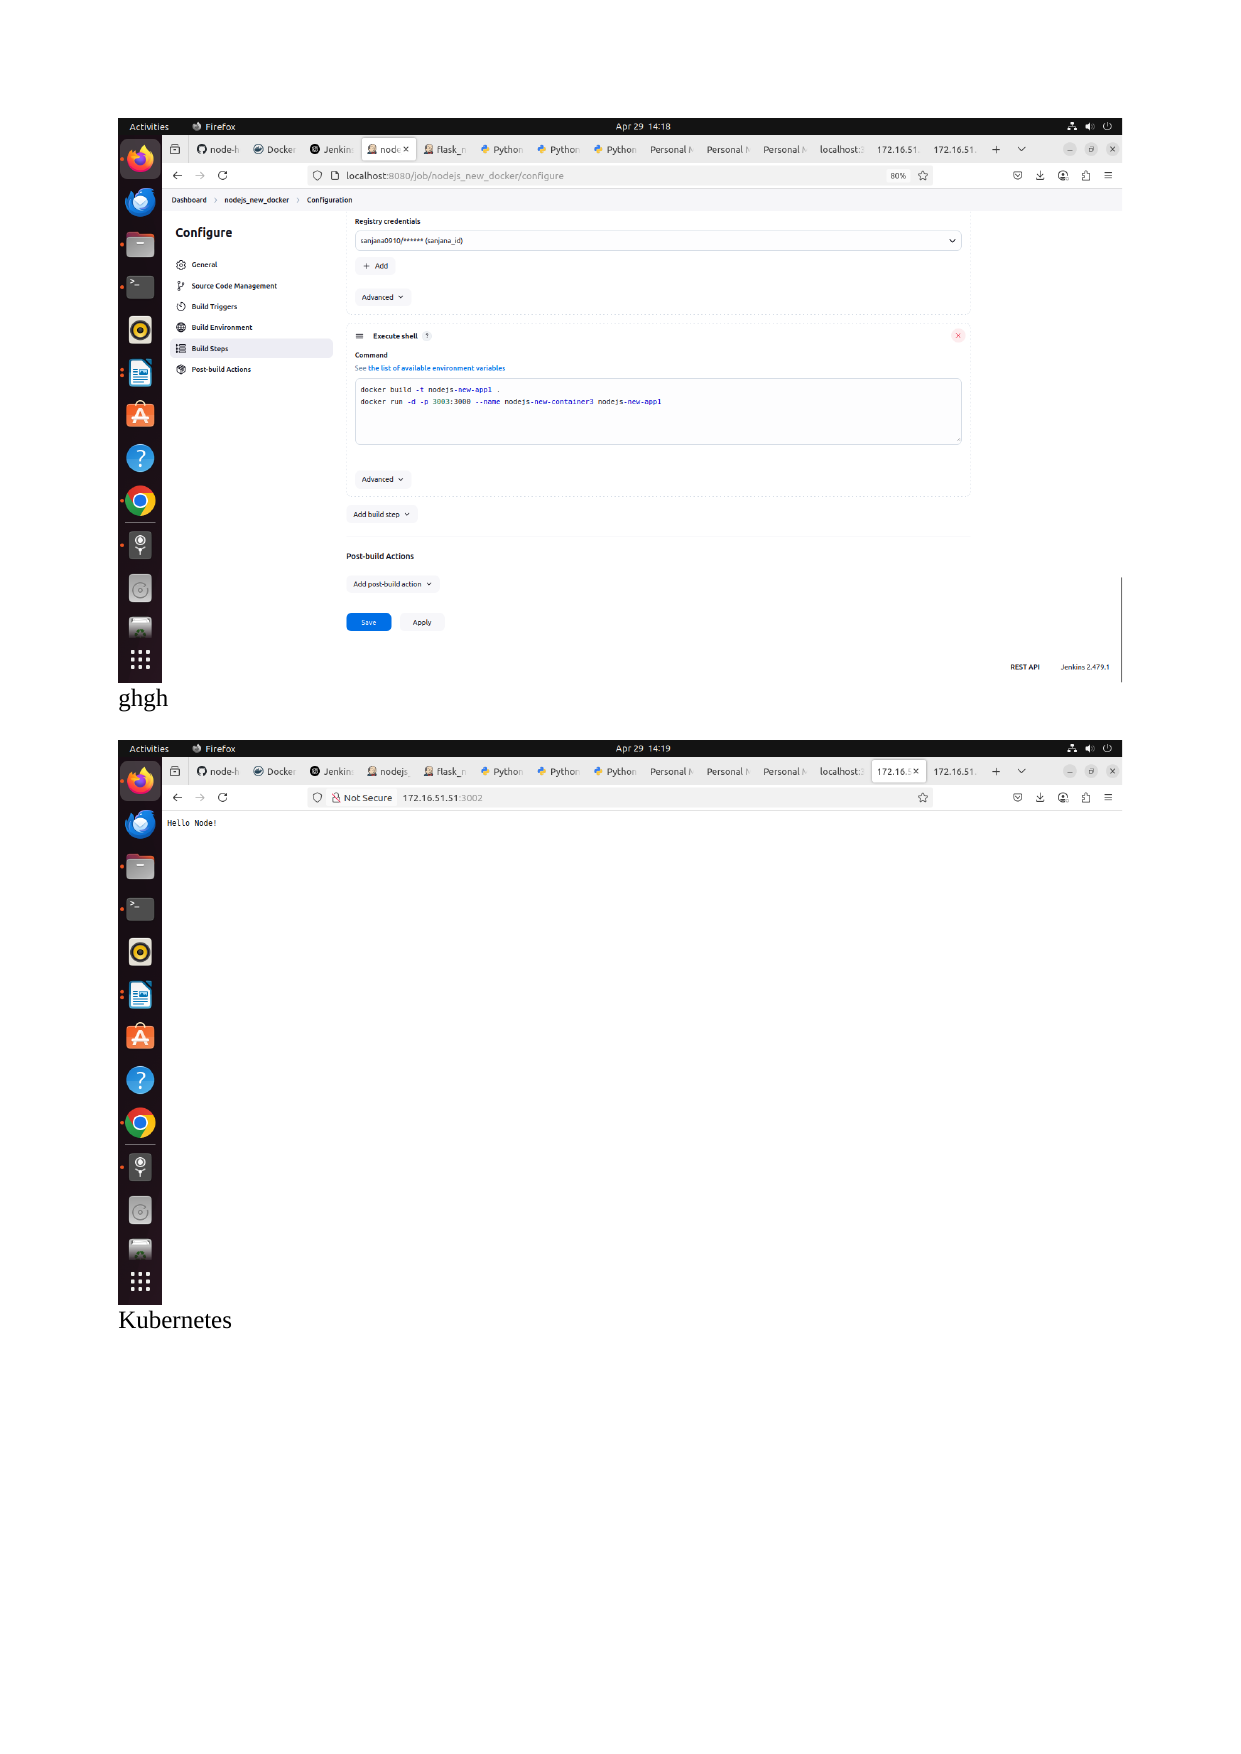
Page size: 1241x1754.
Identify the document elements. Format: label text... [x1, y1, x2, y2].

text ghgh [118, 683, 1122, 712]
picture [118, 118, 1123, 683]
picture [118, 740, 1123, 1305]
text Kubernetes [118, 1305, 1122, 1334]
